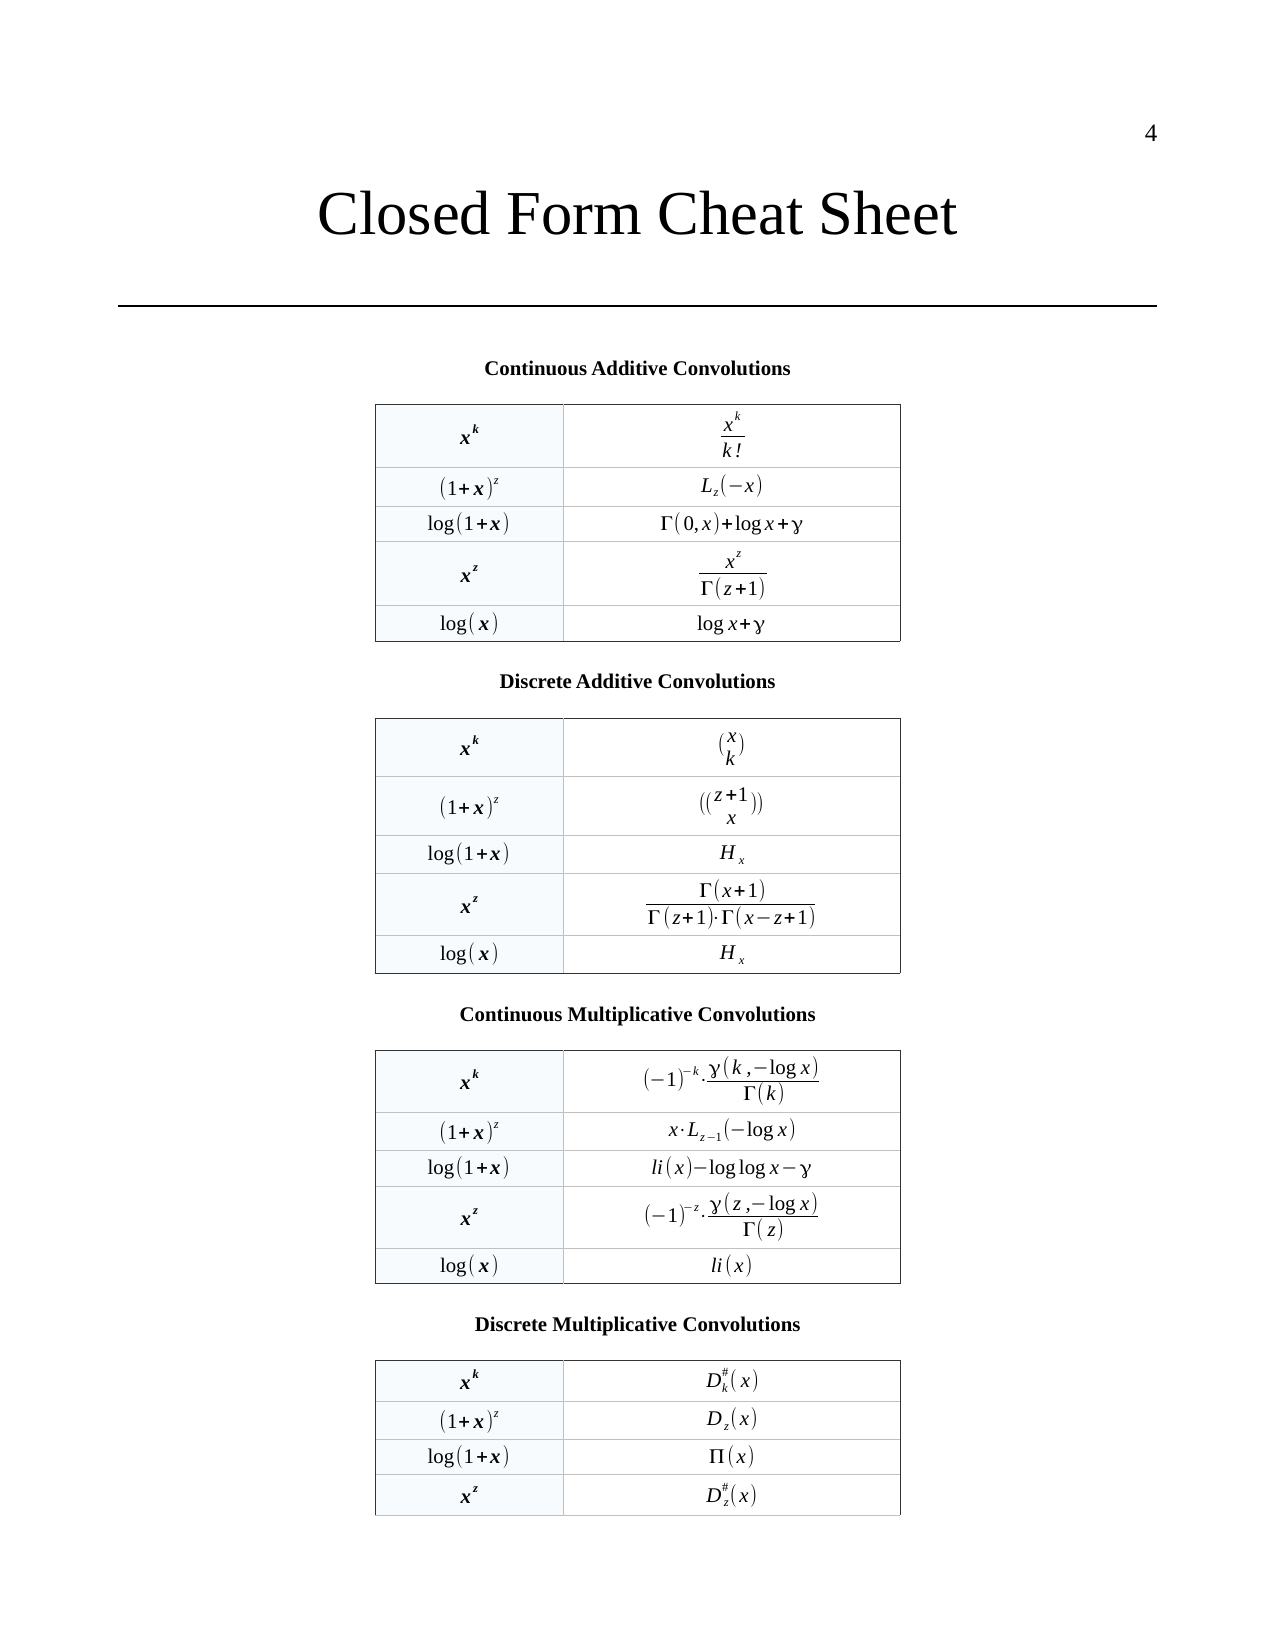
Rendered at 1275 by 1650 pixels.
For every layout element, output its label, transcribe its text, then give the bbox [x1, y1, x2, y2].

text Discrete Additive Convolutions [118, 669, 1157, 693]
table_cell [376, 1402, 563, 1439]
table_cell [564, 874, 900, 935]
table_cell [564, 1249, 900, 1283]
table_cell [376, 1151, 563, 1186]
table_cell [564, 1475, 900, 1515]
table_header [564, 405, 900, 467]
table_cell [564, 468, 900, 506]
table_cell [376, 507, 563, 541]
table_cell [376, 1440, 563, 1474]
table_cell [564, 606, 900, 641]
table_cell [376, 777, 563, 835]
table_cell [376, 1113, 563, 1150]
table_cell [564, 1440, 900, 1474]
text Continuous Additive Convolutions [118, 355, 1157, 379]
table_cell [376, 606, 563, 641]
table_cell [376, 1187, 563, 1248]
table_cell [376, 542, 563, 605]
table_cell [376, 1475, 563, 1515]
table_cell [564, 1187, 900, 1248]
table_cell [564, 1151, 900, 1186]
table_cell [376, 1249, 563, 1283]
table_cell [376, 936, 563, 973]
table_header [564, 1361, 900, 1401]
table_cell [564, 836, 900, 873]
text Discrete Multiplicative Convolutions [118, 1312, 1157, 1336]
table_cell [564, 542, 900, 605]
table_cell [564, 936, 900, 973]
text Continuous Multiplicative Convolutions [118, 1002, 1157, 1026]
table_cell [564, 1113, 900, 1150]
table_header [564, 719, 900, 776]
table_cell [376, 874, 563, 935]
table_header [376, 1051, 563, 1112]
table_cell [564, 507, 900, 541]
text Closed Form Cheat Sheet [118, 176, 1157, 248]
table_header [376, 1361, 563, 1401]
table_cell [376, 468, 563, 506]
table_cell [376, 836, 563, 873]
table_cell [564, 1402, 900, 1439]
table_cell [564, 777, 900, 835]
table_header [376, 405, 563, 467]
table_header [564, 1051, 900, 1112]
table_header [376, 719, 563, 776]
